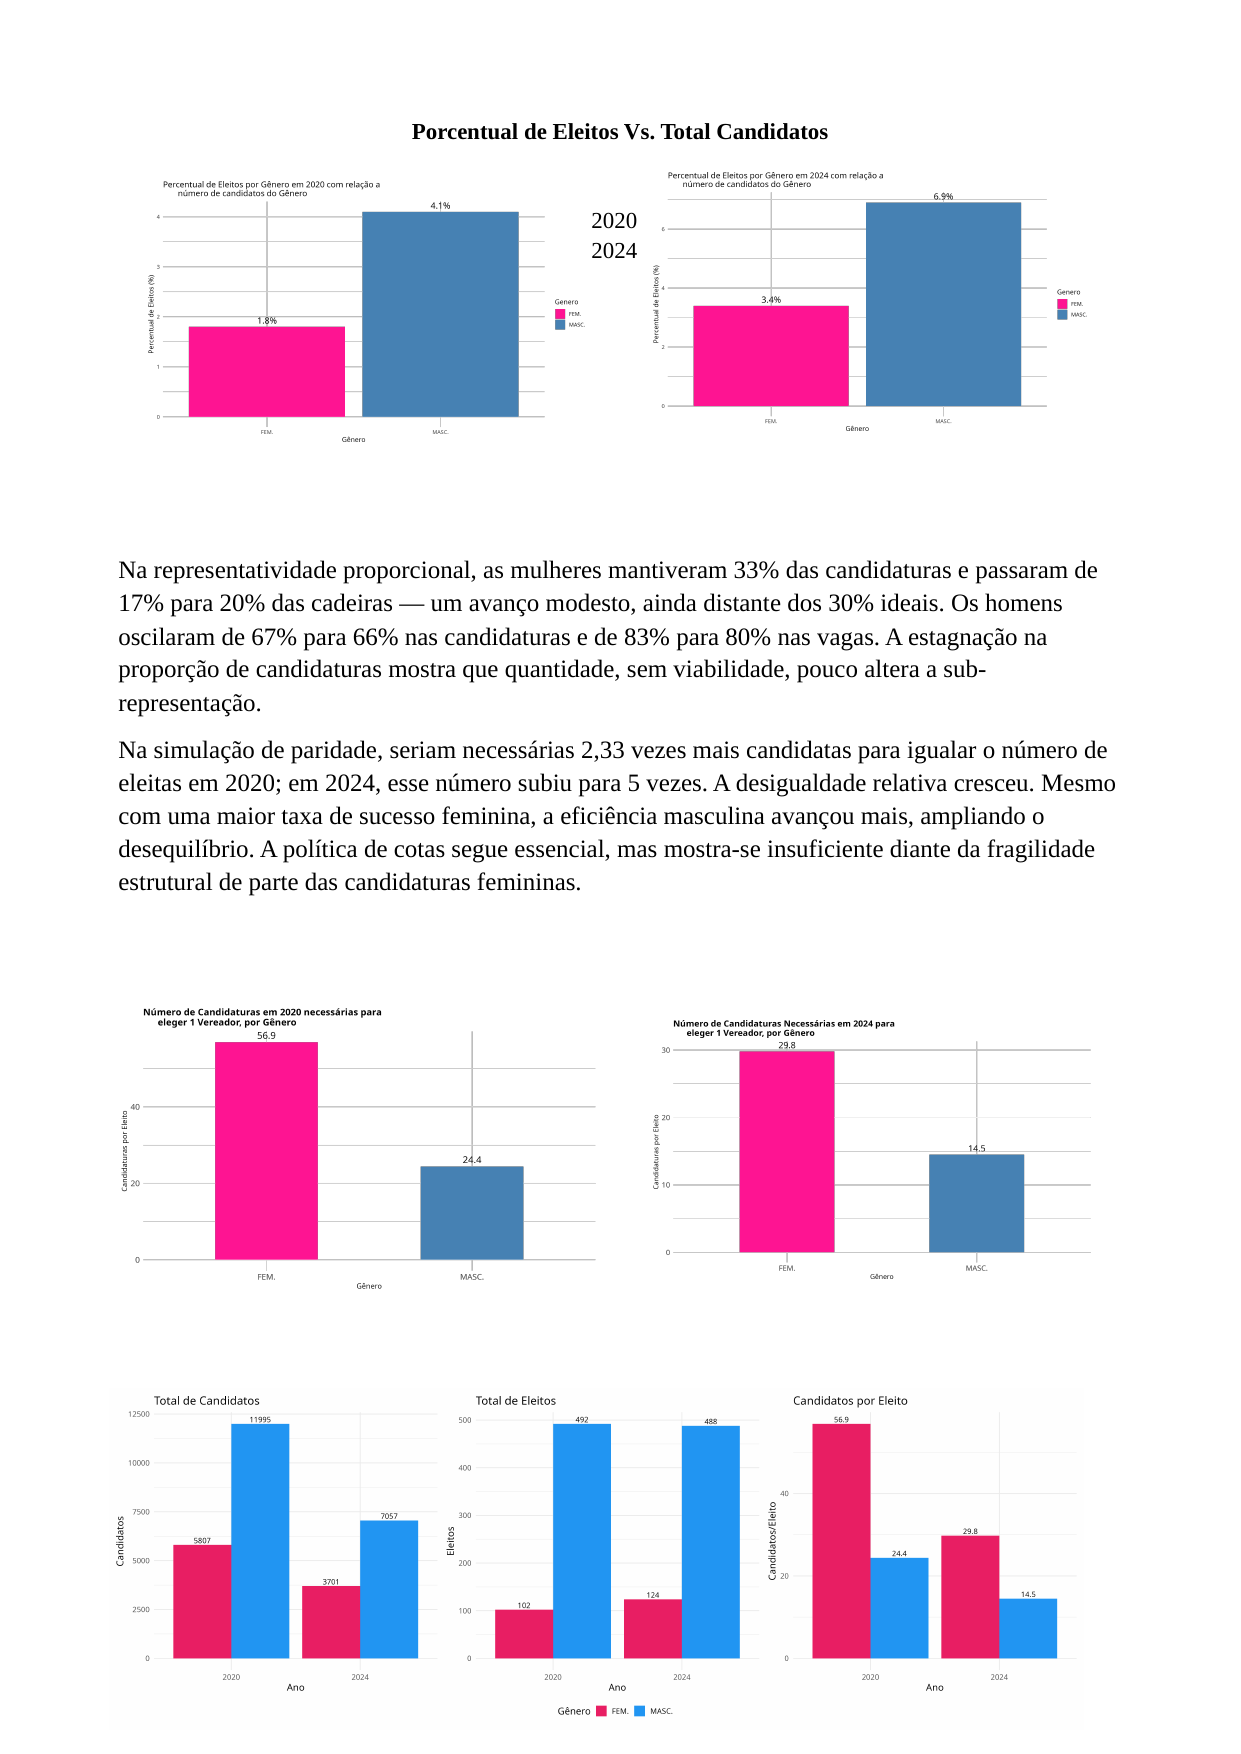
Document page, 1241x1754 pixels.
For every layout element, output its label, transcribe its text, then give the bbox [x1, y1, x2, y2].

text 2020 2024 [118, 161, 1122, 264]
picture [145, 178, 592, 447]
picture [118, 1006, 599, 1294]
text Na simulação de paridade, seriam necessárias 2,33 vezes mais candidatas para igualar o número de eleitas em 2020; em 2024, esse número subiu para 5 vezes. A desigualdade relativa cresceu. Mesmo com uma maior taxa de sucesso feminina, a eficiência masculina avançou mais, ampliando o desequilíbrio. A política de cotas segue essencial, mas mostra-se insuficiente diante da fragilidade estrutural de parte das candidaturas femininas. [118, 735, 1122, 896]
picture [108, 1388, 1085, 1730]
text Porcentual de Eleitos Vs. Total Candidatos [118, 118, 1122, 144]
text Na representatividade proporcional, as mulheres mantiveram 33% das candidaturas e passaram de 17% para 20% das cadeiras — um avanço modesto, ainda distante dos 30% ideais. Os homens oscilaram de 67% para 66% nas candidaturas e de 83% para 80% nas vagas. A estagnação na proporção de candidaturas mostra que quantidade, sem viabilidade, pouco altera a sub-representação. [118, 556, 1122, 716]
picture [650, 170, 1094, 436]
picture [650, 1017, 1094, 1284]
